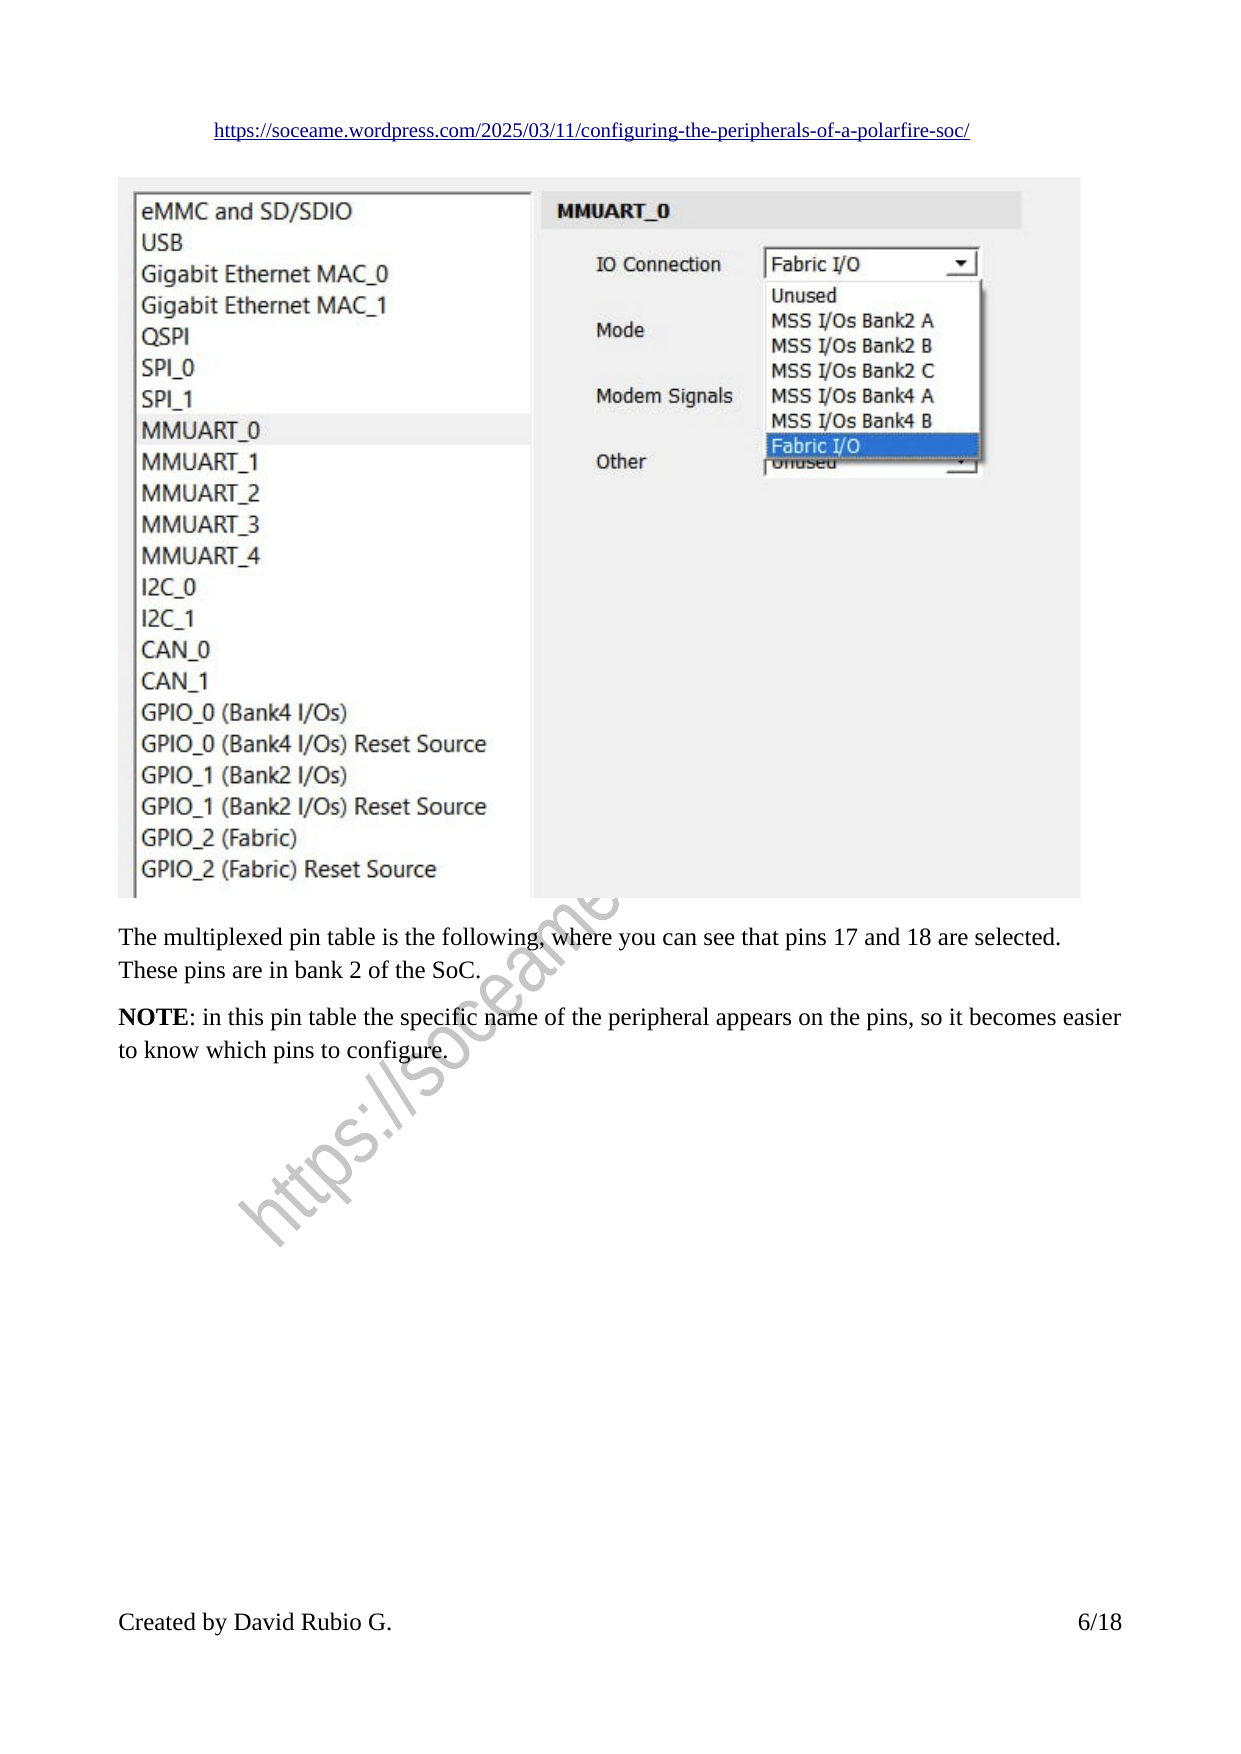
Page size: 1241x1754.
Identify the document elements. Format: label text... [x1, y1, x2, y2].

text The multiplexed pin table is the following, where you can see that pins 17 and 18 are selected. These pins are in bank 2 of the SoC. [531, 922, 1122, 983]
text NOTE: in this pin table the specific name of the peripheral appears on the pins, so it becomes easier to know which pins to configure. [118, 1002, 1122, 1064]
picture [118, 177, 1081, 898]
text The multiplexed pin table is the following, where you can see that pins 17 and 18 are selected. These pins are in bank 2 of the SoC. [118, 922, 541, 983]
